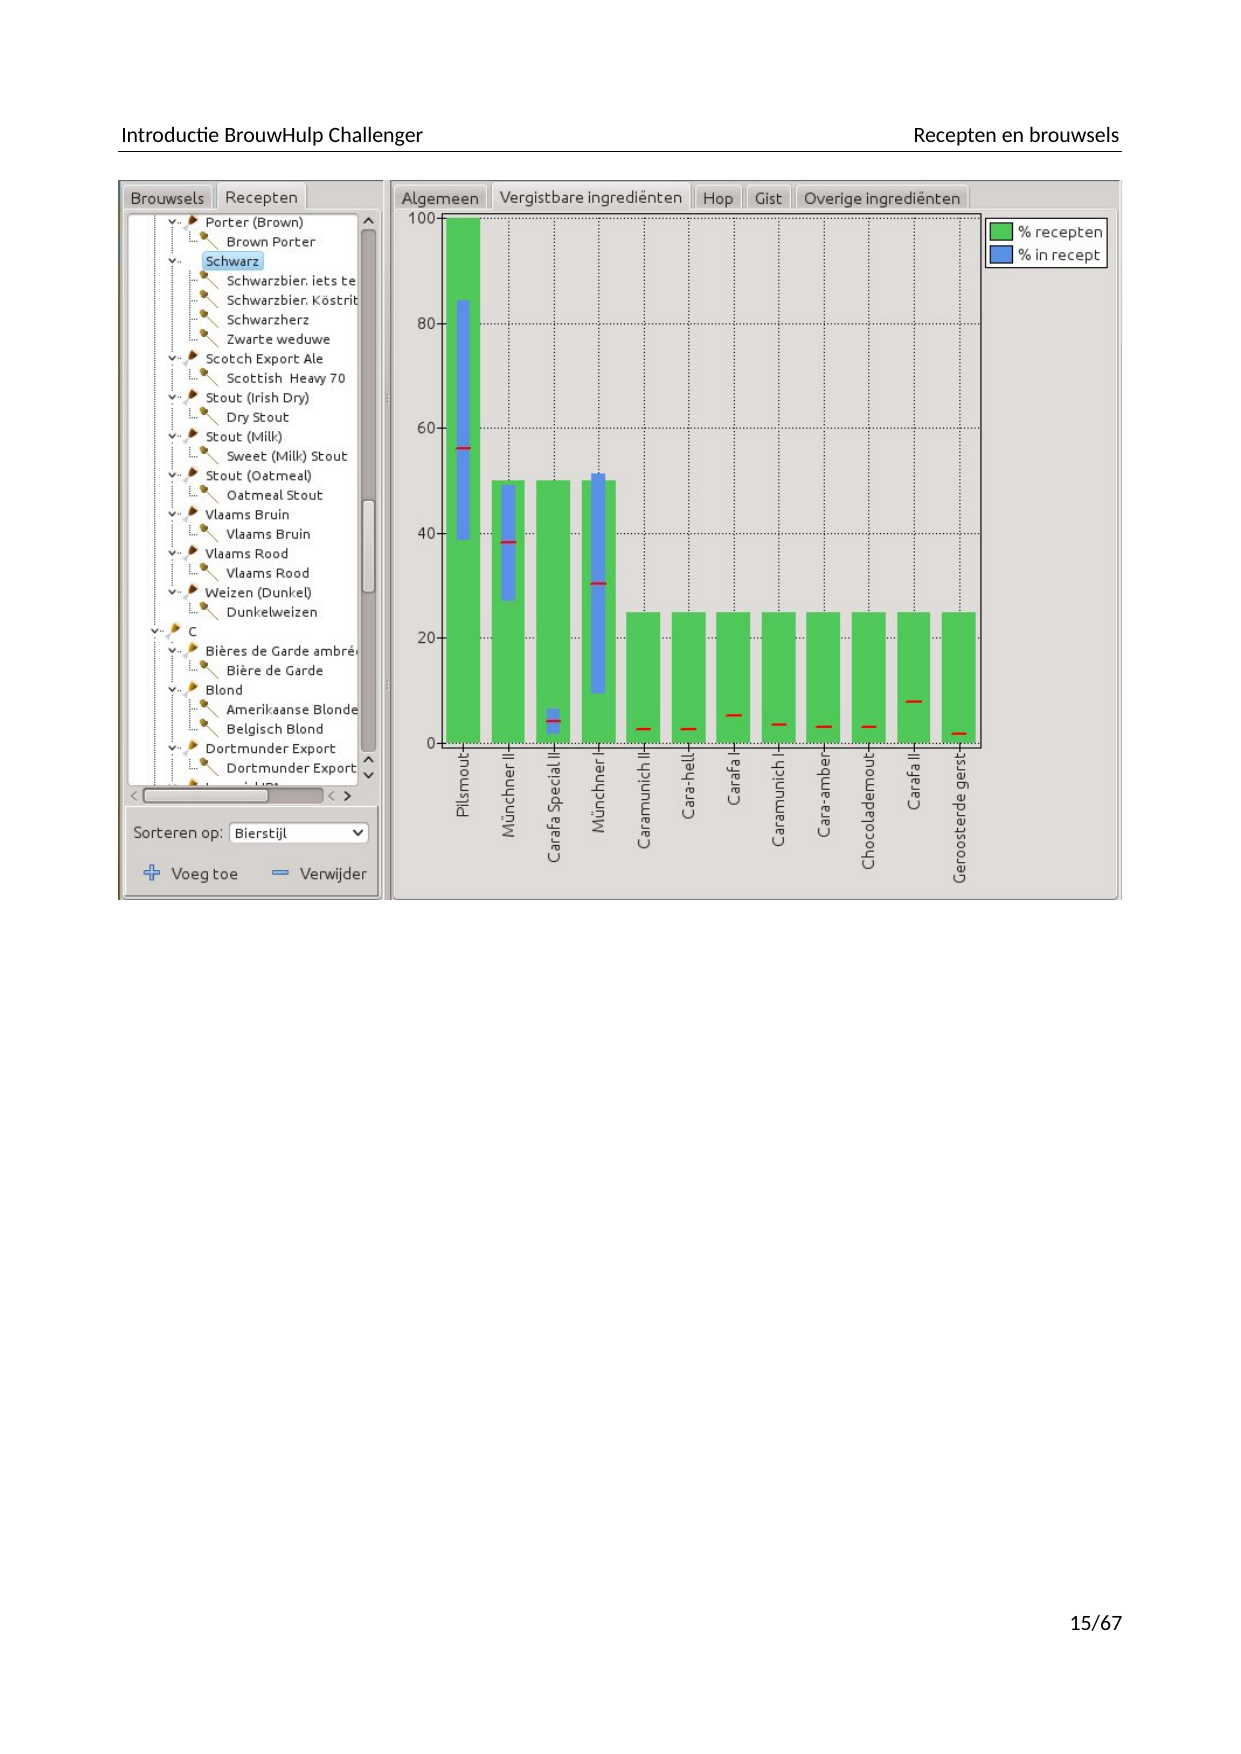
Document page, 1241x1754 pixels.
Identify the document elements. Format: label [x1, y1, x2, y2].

picture [118, 180, 1123, 900]
